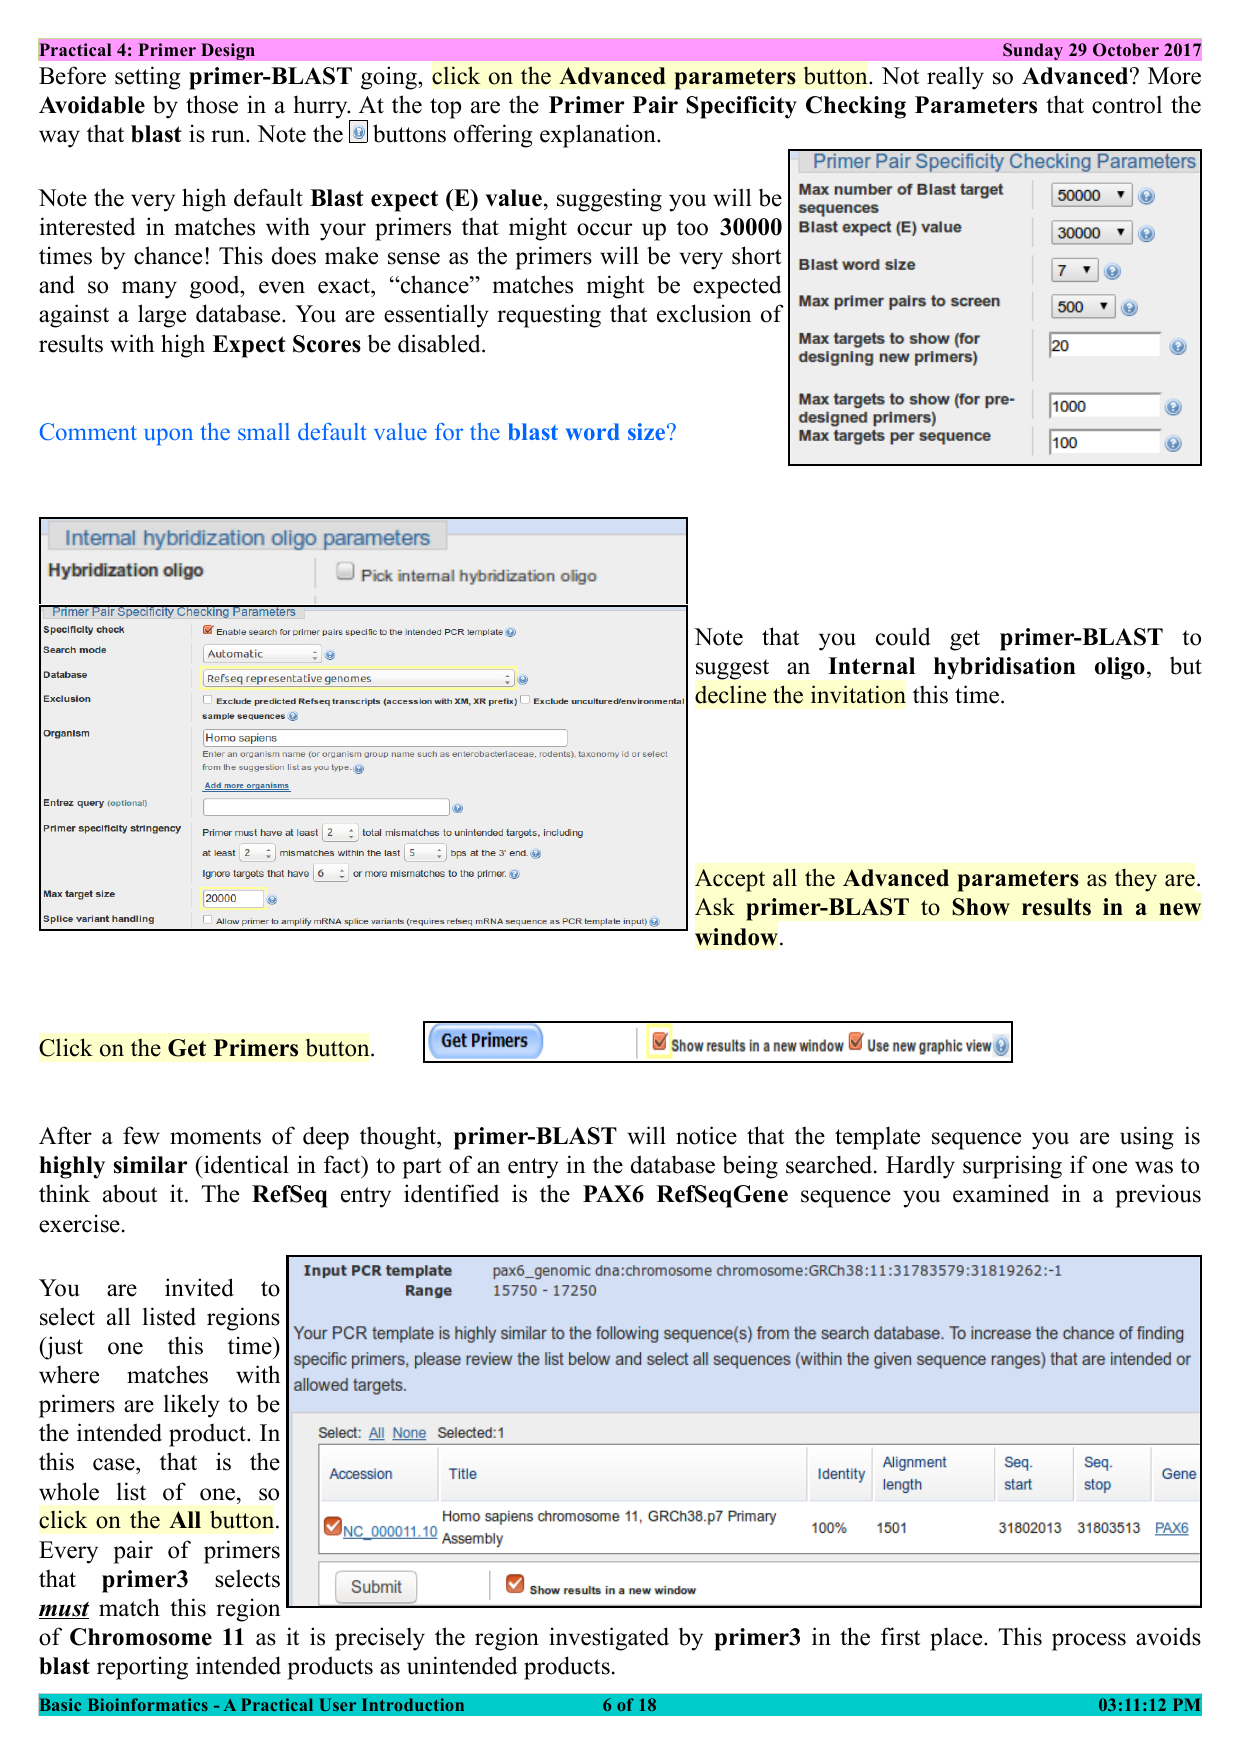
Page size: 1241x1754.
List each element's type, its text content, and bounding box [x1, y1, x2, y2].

picture [41, 607, 686, 929]
text Note that you could get primer-BLAST to suggest an Internal hybridisation oligo, but decline the invitation this time. [688, 622, 1202, 709]
text After a few moments of deep thought, primer-BLAST will notice that the template sequence you are using is highly similar (identical in fact) to part of an entry in the database being searched. Hardly surprising if one was to think about it. The RefSeq entry identified is the PAX6 RefSeqGene sequence you examined in a previous exercise. [38, 1121, 1202, 1237]
picture [289, 1257, 1200, 1606]
picture [790, 151, 1200, 464]
text Comment upon the small default value for the blast word size? [38, 417, 788, 446]
text Note the very high default Blast expect (E) value, suggesting you will be interested in matches with your primers that might occur up too 30000 times by chance! This does make sense as the primers will be very short and so many good, even exact, “chance” matches might be expected against a large database. You are essentially requesting that exclusion of results with high Expect Scores be disabled. [38, 183, 788, 357]
text [1013, 1033, 1202, 1062]
text Accept all the Advanced parameters as they are. Ask primer-BLAST to Show results in a new window. [38, 863, 1202, 950]
text Click on the Get Primers button. [38, 1033, 423, 1062]
picture [350, 121, 367, 142]
text Before setting primer-BLAST going, click on the Advanced parameters button. Not really so Advanced? More Avoidable by those in a hurry. At the top are the Primer Pair Specificity Checking Parameters that control the way that blast is run. Note thebuttons offering explanation. [38, 61, 1202, 148]
picture [425, 1023, 1011, 1061]
picture [41, 519, 686, 604]
text You are invited to select all listed regions (just one this time) where matches with primers are likely to be the intended product. In this case, that is the whole list of one, so click on the All button. Every pair of primers that primer3 selects must match this region of Chromosome 11 as it is precisely the region investigated by primer3 in the first place. This process avoids blast reporting intended products as unintended products. [38, 1273, 1202, 1680]
